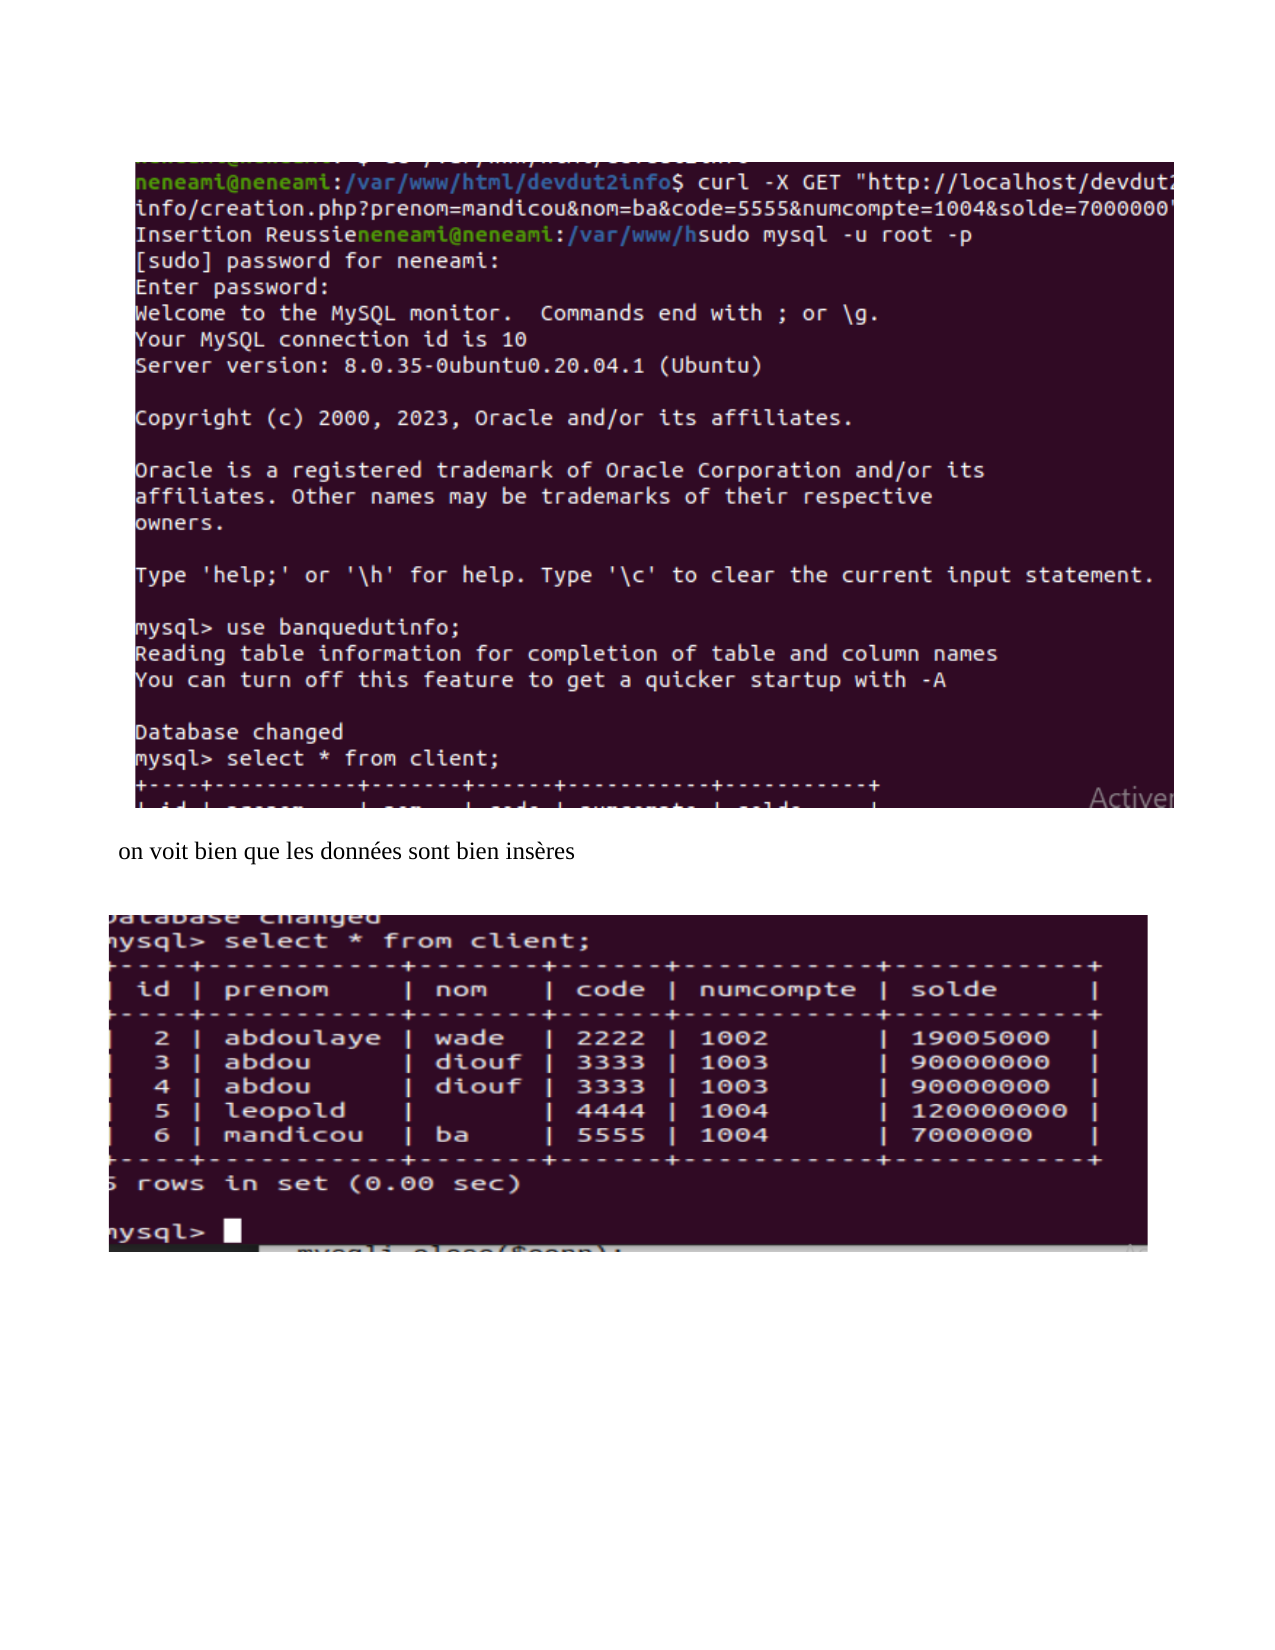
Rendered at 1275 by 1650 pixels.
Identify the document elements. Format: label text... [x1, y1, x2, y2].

picture [108, 915, 1148, 1252]
text on voit bien que les données sont bien insères [118, 836, 1157, 865]
picture [135, 162, 1174, 808]
